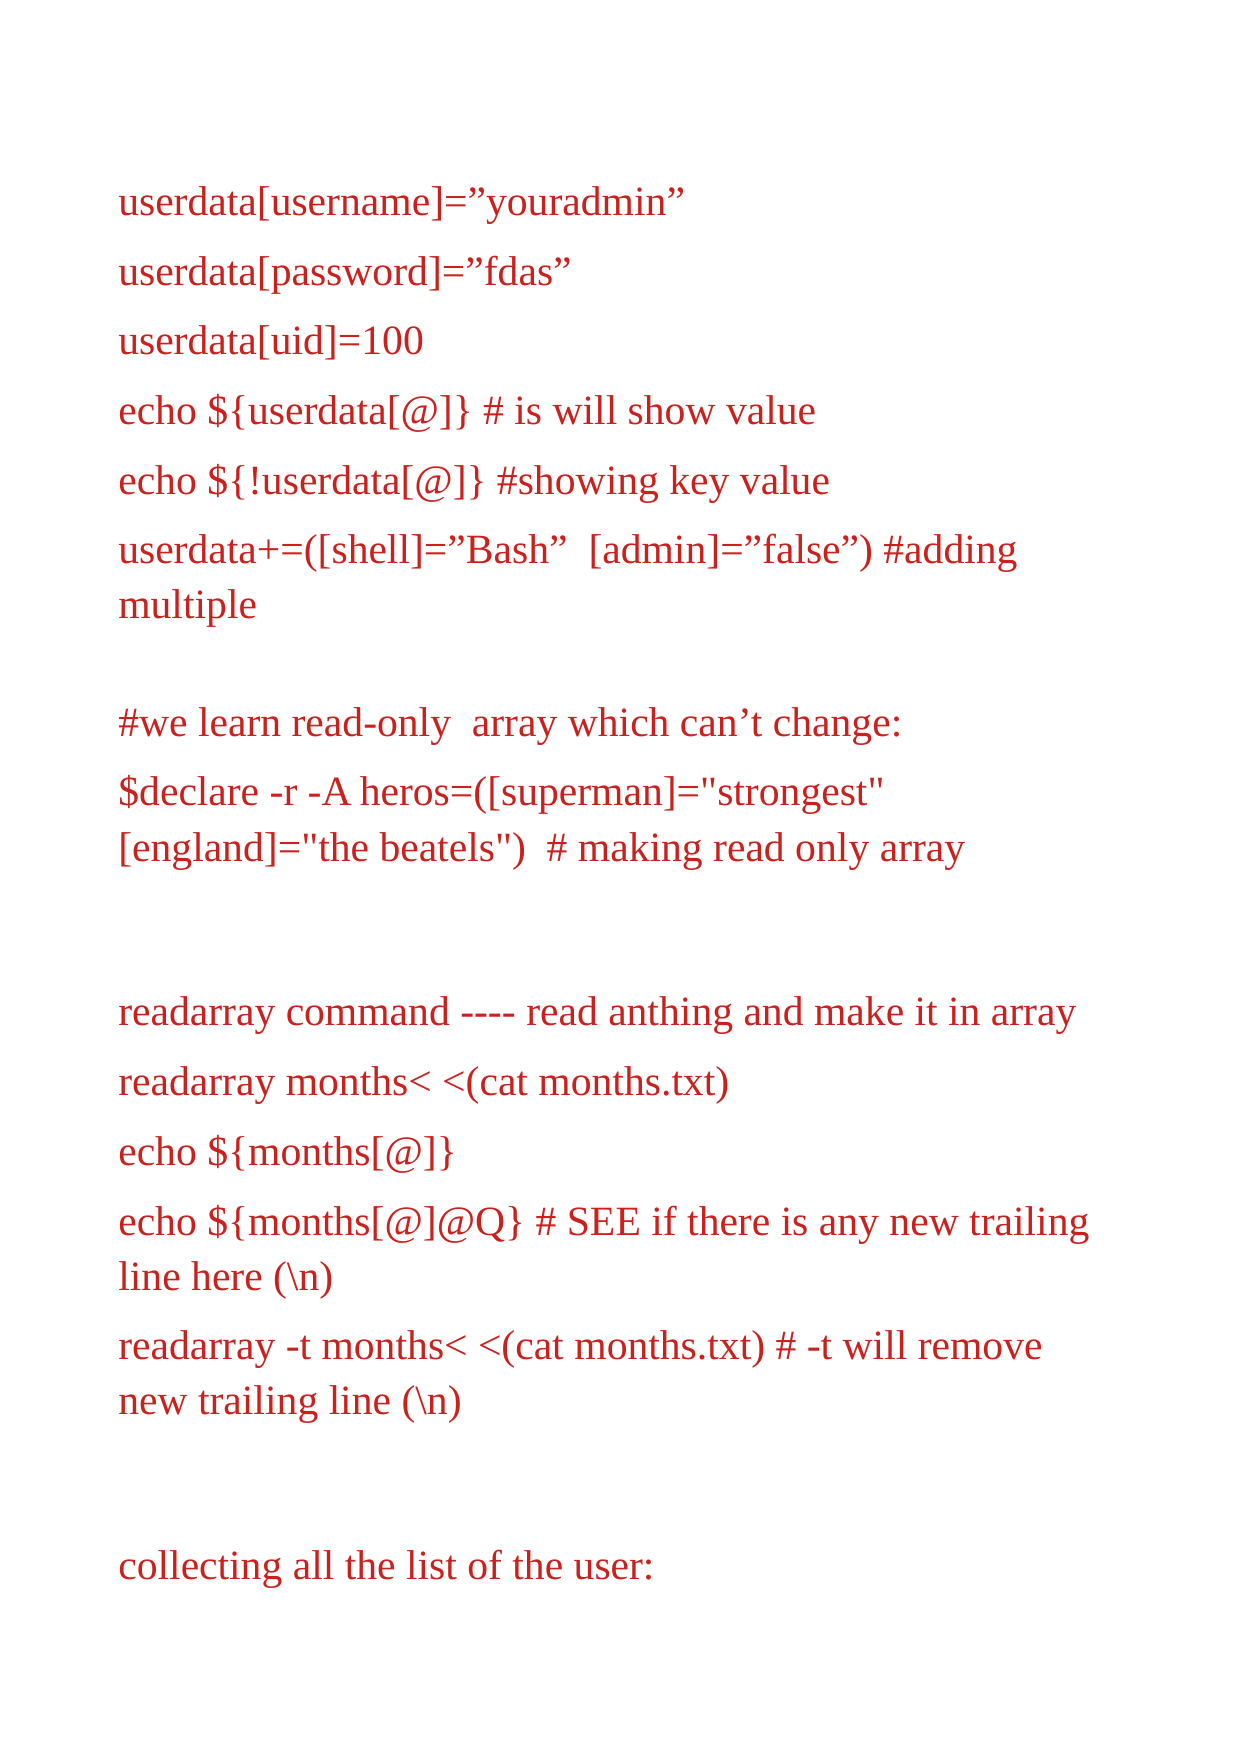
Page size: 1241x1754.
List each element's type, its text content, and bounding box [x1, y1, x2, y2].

text userdata[uid]=100 [118, 316, 1122, 364]
text userdata+=([shell]=”Bash” [admin]=”false”) #adding multiple [118, 525, 1122, 628]
text userdata[username]=”youradmin” [118, 176, 1122, 224]
text readarray -t months< <(cat months.txt) # -t will remove new trailing line (\n) [118, 1321, 1122, 1424]
text echo ${userdata[@]} # is will show value [118, 385, 1122, 433]
text #we learn read-only array which can’t change: [118, 697, 1122, 745]
text echo ${months[@]@Q} # SEE if there is any new trailing line here (\n) [118, 1196, 1122, 1299]
text readarray command ---- read anthing and make it in array [118, 987, 1122, 1035]
text $declare -r -A heros=([superman]="strongest" [england]="the beatels") # making read only array [118, 767, 1122, 870]
text echo ${!userdata[@]} #showing key value [118, 455, 1122, 503]
text userdata[password]=”fdas” [118, 246, 1122, 294]
text readarray months< <(cat months.txt) [118, 1057, 1122, 1104]
text echo ${months[@]} [118, 1126, 1122, 1174]
text collecting all the list of the user: [118, 1541, 1122, 1589]
